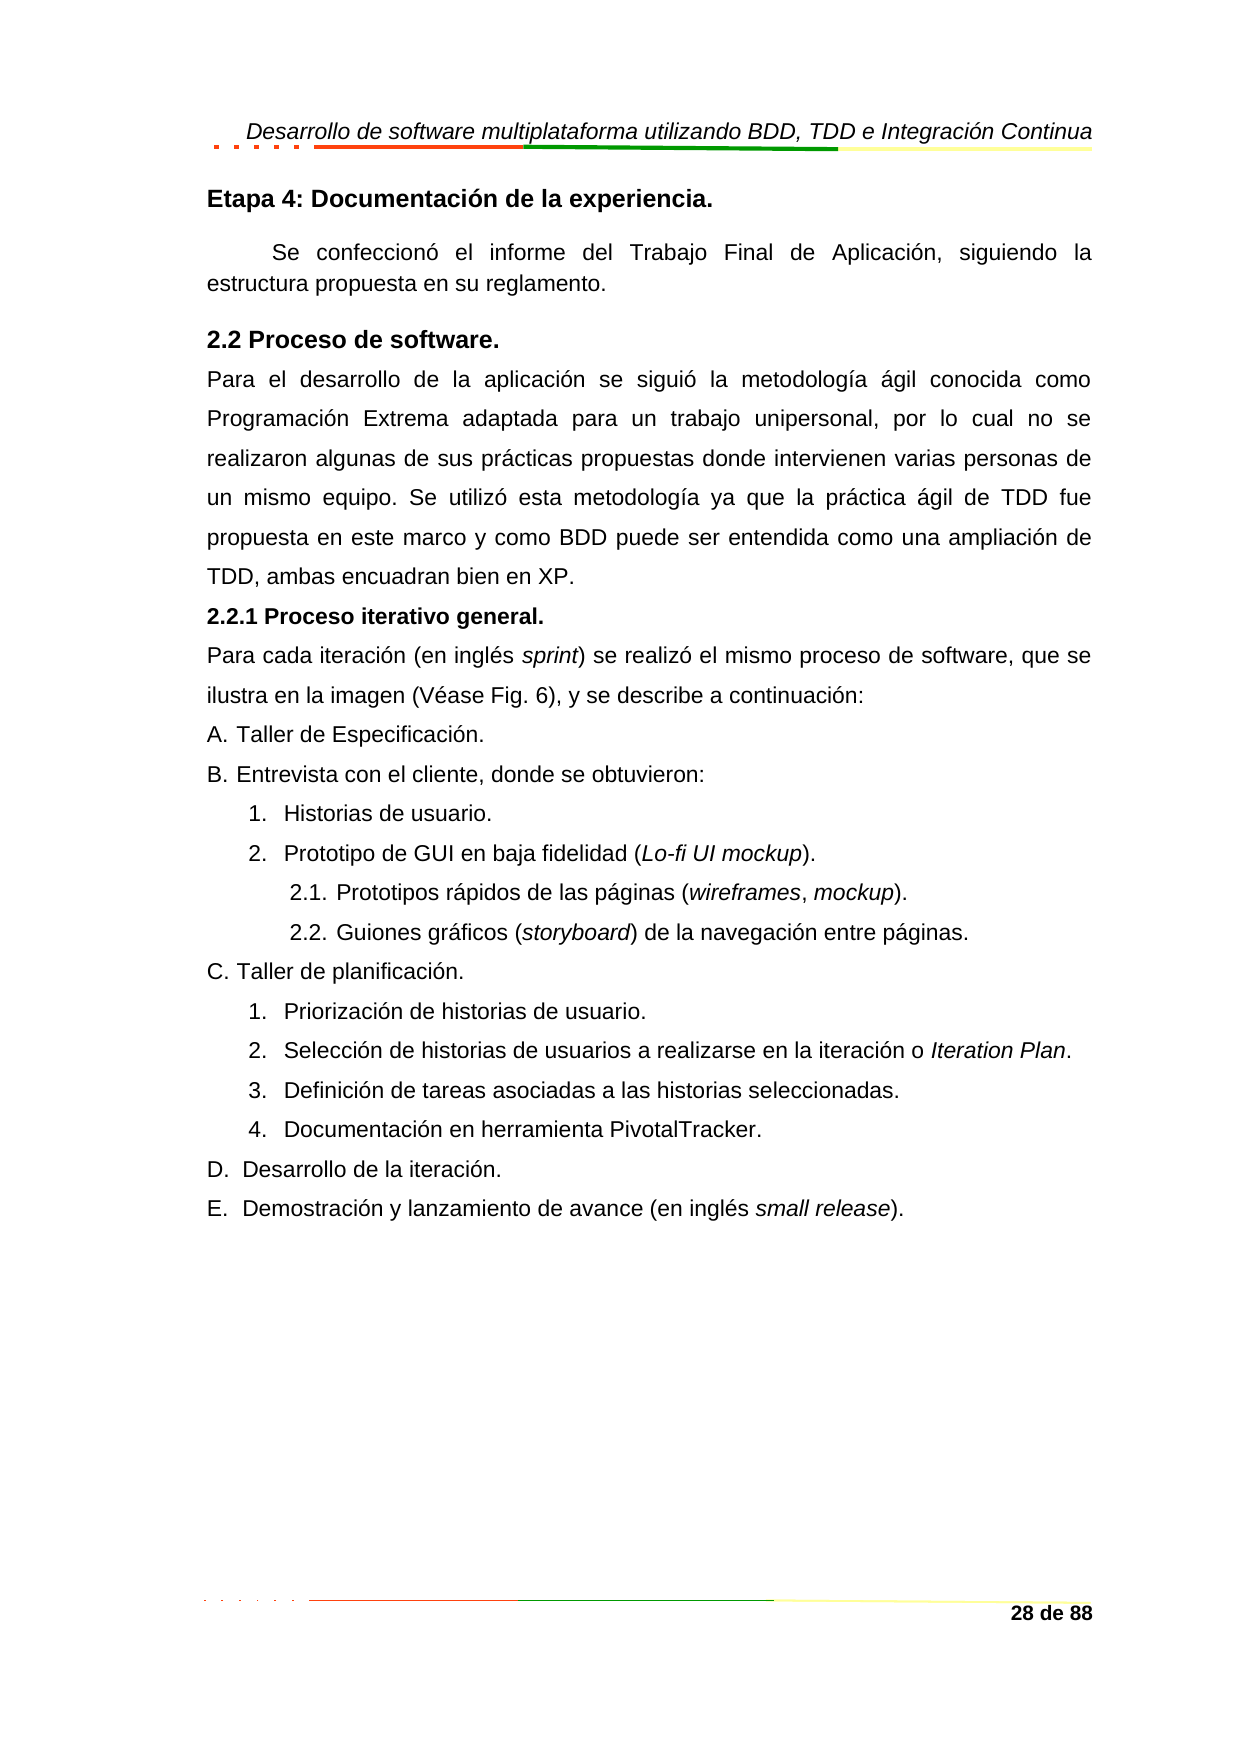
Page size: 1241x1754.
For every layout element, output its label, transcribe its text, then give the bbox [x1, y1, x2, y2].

list Desarrollo de la iteración. [207, 1156, 1093, 1182]
text Para cada iteración (en inglés sprint) se realizó el mismo proceso de software, que se ilustra en la imagen (Véase Fig. 6), y se describe a continuación: [207, 642, 1093, 708]
text 2.2.1 Proceso iterativo general. [207, 603, 1093, 629]
list Definición de tareas asociadas a las historias seleccionadas. [248, 1077, 1093, 1103]
list Taller de planificación. [207, 958, 1093, 984]
subtitle Etapa 4: Documentación de la experiencia. [207, 184, 1093, 212]
text Se confeccionó el informe del Trabajo Final de Aplicación, siguiendo la estructura propuesta en su reglamento. [207, 239, 1093, 296]
list Guiones gráficos (storyboard) de la navegación entre páginas. [289, 919, 1093, 945]
list Prototipo de GUI en baja fidelidad (Lo-fi UI mockup). [248, 840, 1093, 866]
subtitle 2.2 Proceso de software. [207, 325, 1093, 353]
list Documentación en herramienta PivotalTracker. [248, 1116, 1093, 1142]
list Priorización de historias de usuario. [248, 998, 1093, 1024]
list Demostración y lanzamiento de avance (en inglés small release). [207, 1195, 1093, 1221]
list Selección de historias de usuarios a realizarse en la iteración o Iteration Plan. [248, 1037, 1093, 1063]
list Entrevista con el cliente, donde se obtuvieron: [207, 761, 1093, 787]
list Historias de usuario. [248, 800, 1093, 827]
list Taller de Especificación. [207, 721, 1093, 748]
list Prototipos rápidos de las páginas (wireframes, mockup). [289, 879, 1093, 906]
text Para el desarrollo de la aplicación se siguió la metodología ágil conocida como Programación Extrema adaptada para un trabajo unipersonal, por lo cual no se realizaron algunas de sus prácticas propuestas donde intervienen varias personas de un mismo equipo. Se utilizó esta metodología ya que la práctica ágil de TDD fue propuesta en este marco y como BDD puede ser entendida como una ampliación de TDD, ambas encuadran bien en XP. [207, 366, 1093, 590]
